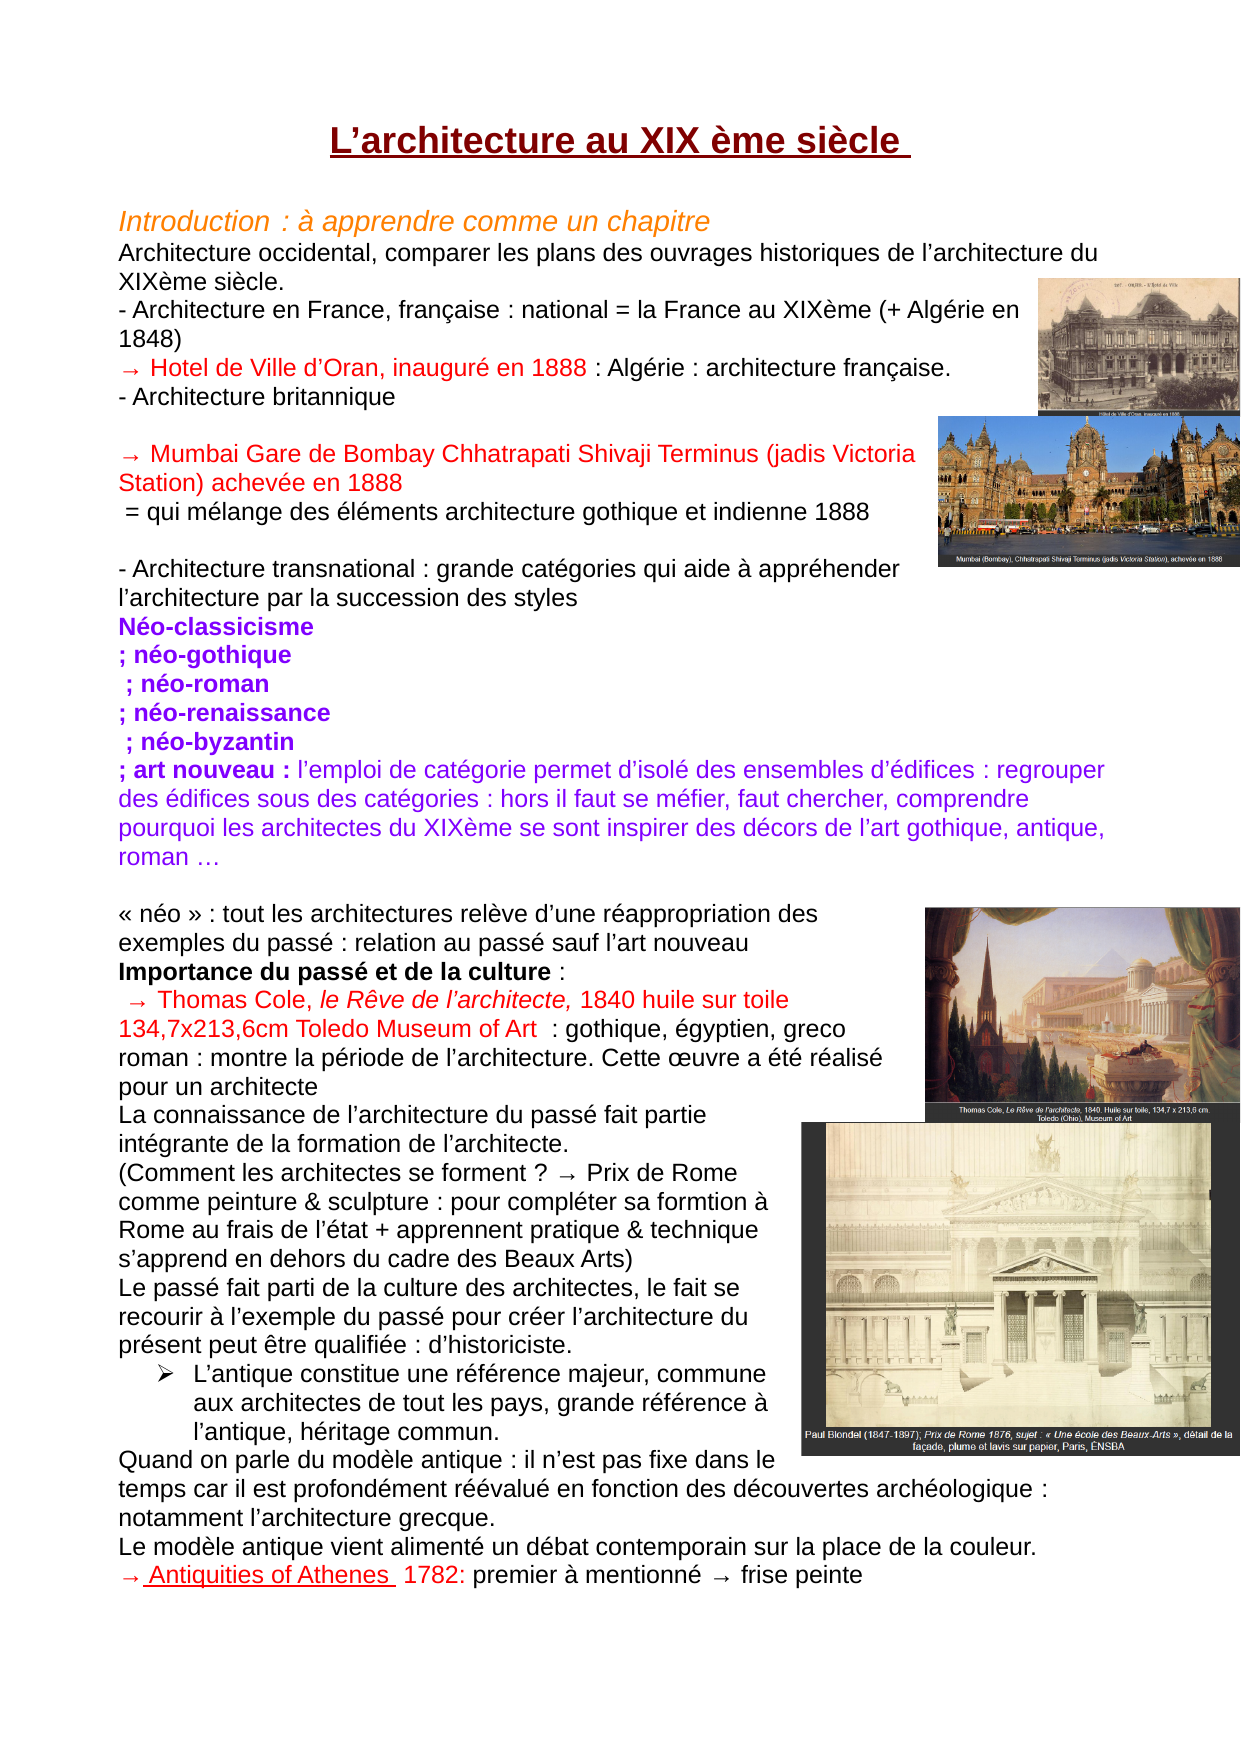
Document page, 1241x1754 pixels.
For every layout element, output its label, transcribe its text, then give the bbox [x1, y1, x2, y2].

text ; néo-renaissance [118, 698, 1122, 727]
text → Thomas Cole, le Rêve de l’architecte, 1840 huile sur toile 134,7x213,6cm Toledo Museum of Art : gothique, égyptien, greco roman : montre la période de l’architecture. Cette œuvre a été réalisé pour un architecte [118, 985, 925, 1100]
text ; néo-byzantin [118, 727, 1122, 755]
text - Architecture britannique [118, 382, 1038, 410]
text → Antiquities of Athenes 1782: premier à mentionné → frise peinte [118, 1561, 1122, 1589]
text Quand on parle du modèle antique : il n’est pas fixe dans le temps car il est profondément réévalué en fonction des découvertes archéologique : notamment l’architecture grecque. [118, 1446, 1122, 1532]
text - Architecture en France, française : national = la France au XIXème (+ Algérie en 1848) [118, 295, 1038, 353]
text (Comment les architectes se forment ? → Prix de Rome comme peinture & sculpture : pour compléter sa formtion à Rome au frais de l’état + apprennent pratique & technique s’apprend en dehors du cadre des Beaux Arts) [118, 1158, 801, 1273]
text « néo » : tout les architectures relève d’une réappropriation des exemples du passé : relation au passé sauf l’art nouveau [118, 899, 1122, 957]
text - Architecture transnational : grande catégories qui aide à appréhender l’architecture par la succession des styles [118, 554, 1122, 612]
text L’architecture au XIX ème siècle [118, 118, 1122, 161]
text Introduction : à apprendre comme un chapitre [118, 204, 1122, 238]
text Architecture occidental, comparer les plans des ouvrages historiques de l’architecture du XIXème siècle. [118, 238, 1122, 295]
text Le passé fait parti de la culture des architectes, le fait se recourir à l’exemple du passé pour créer l’architecture du présent peut être qualifiée : d’historiciste. [118, 1273, 801, 1359]
text ; néo-roman [118, 669, 1122, 698]
text = qui mélange des éléments architecture gothique et indienne 1888 [118, 497, 937, 525]
list L’antique constitue une référence majeur, commune aux architectes de tout les pays, grande référence à l’antique, héritage commun. [156, 1359, 801, 1446]
picture [801, 907, 1241, 1456]
text Néo-classicisme [118, 612, 1122, 640]
text → Mumbai Gare de Bombay Chhatrapati Shivaji Terminus (jadis Victoria Station) achevée en 1888 [118, 439, 937, 497]
text Le modèle antique vient alimenté un débat contemporain sur la place de la couleur. [118, 1532, 1122, 1561]
text Importance du passé et de la culture : [118, 957, 925, 985]
text La connaissance de l’architecture du passé fait partie intégrante de la formation de l’architecte. [118, 1100, 925, 1158]
text ; art nouveau : l’emploi de catégorie permet d’isolé des ensembles d’édifices : regrouper des édifices sous des catégories : hors il faut se méfier, faut chercher, comprendre pourquoi les architectes du XIXème se sont inspirer des décors de l’art gothique, antique, roman … [118, 755, 1122, 870]
text → Hotel de Ville d’Oran, inauguré en 1888 : Algérie : architecture française. [118, 353, 1038, 382]
picture [937, 278, 1241, 567]
text ; néo-gothique [118, 640, 1122, 669]
